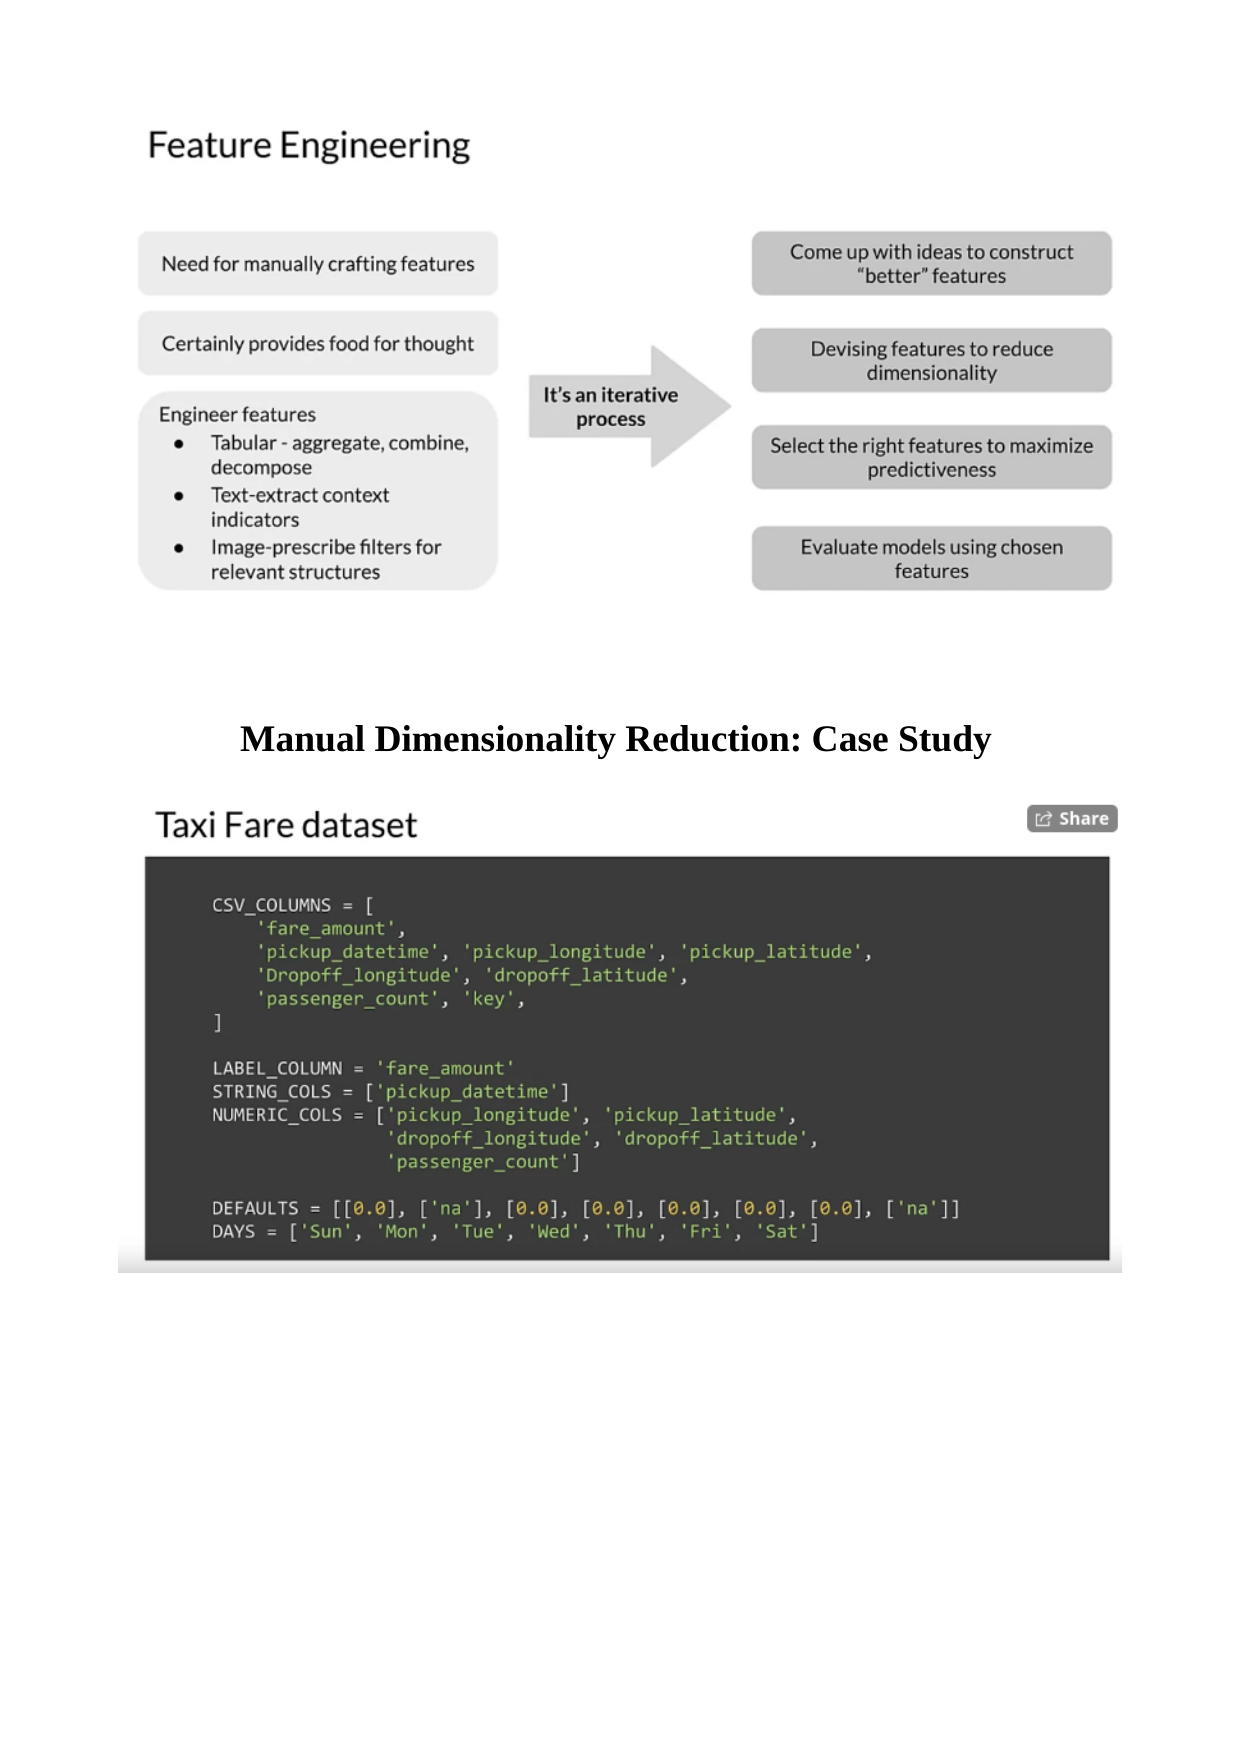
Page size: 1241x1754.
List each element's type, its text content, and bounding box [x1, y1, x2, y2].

subtitle Manual Dimensionality Reduction: Case Study [118, 716, 1122, 759]
picture [118, 800, 1123, 1273]
picture [118, 118, 1123, 605]
